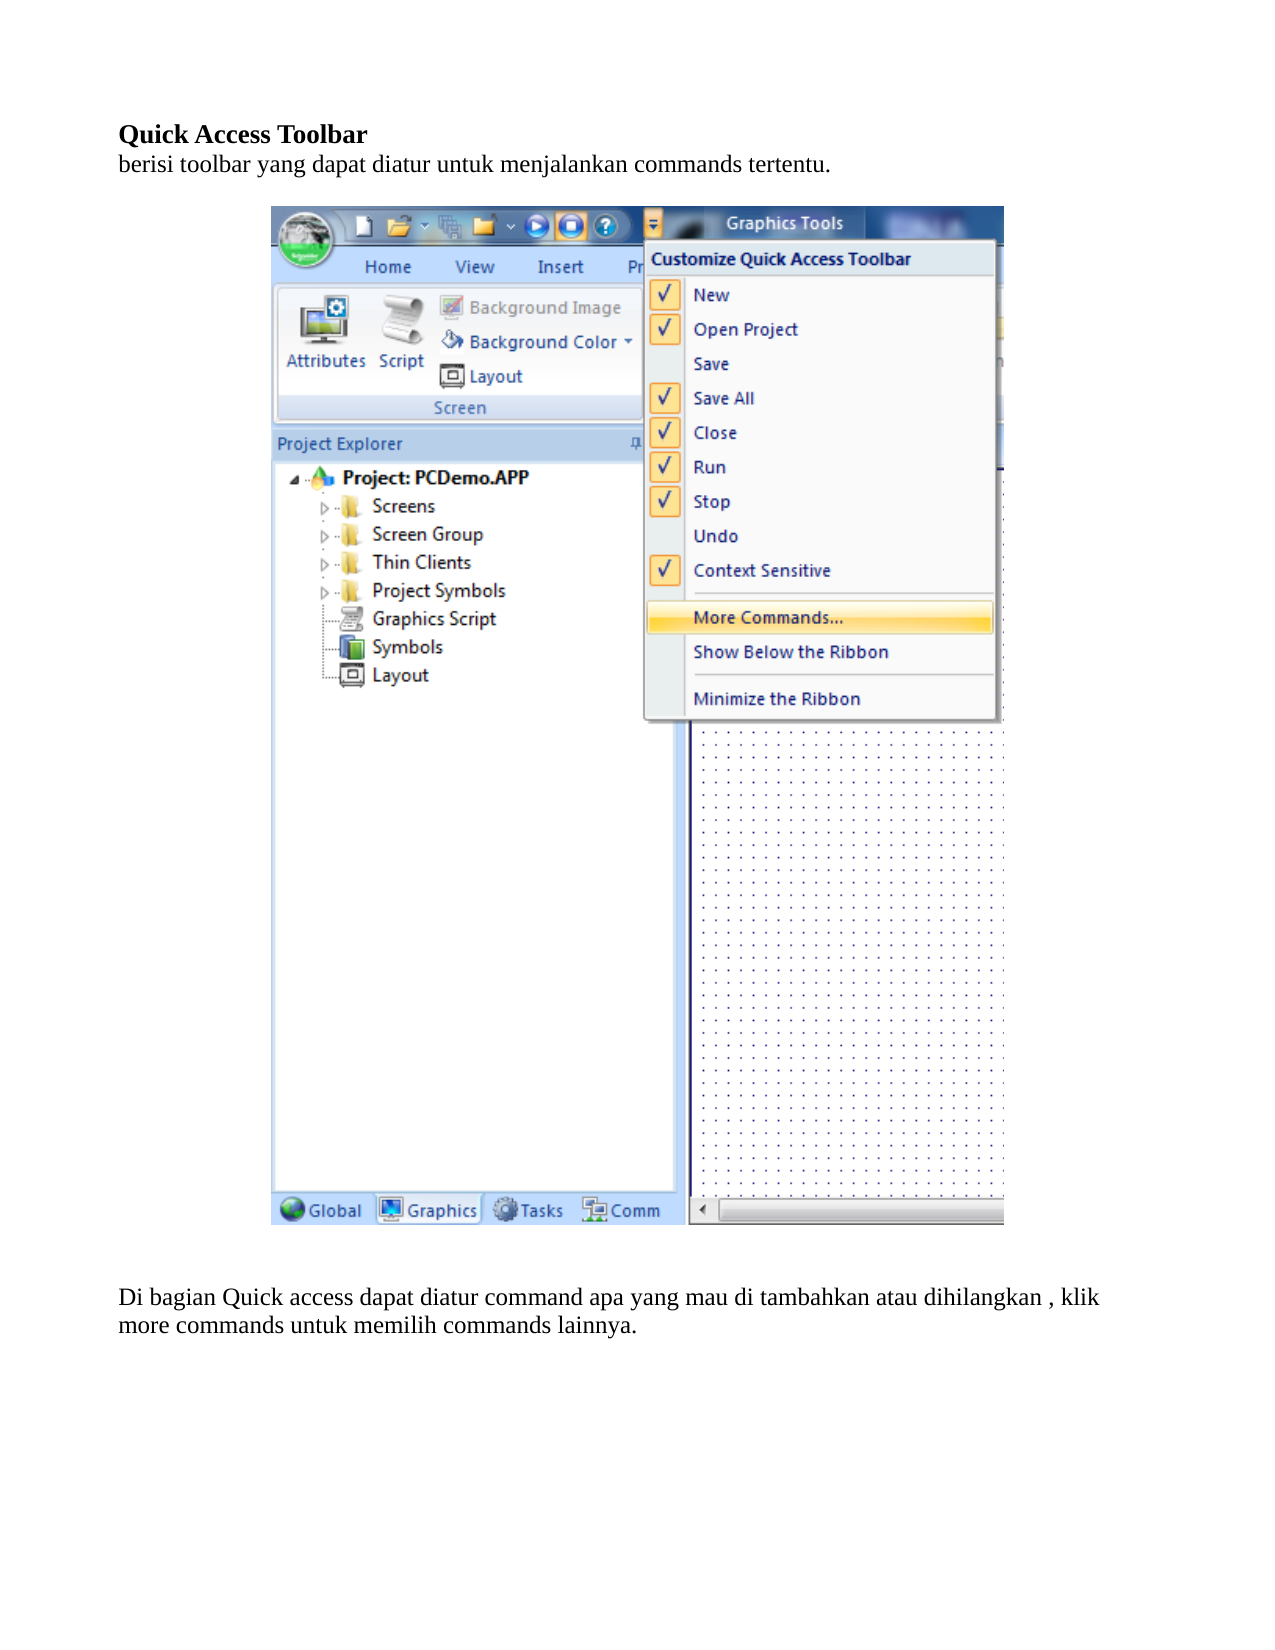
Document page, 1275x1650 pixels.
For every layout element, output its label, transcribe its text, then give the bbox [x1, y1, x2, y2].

text Di bagian Quick access dapat diatur command apa yang mau di tambahkan atau dihilangkan , klik more commands untuk memilih commands lainnya. [118, 1282, 1157, 1339]
picture [271, 206, 1004, 1225]
text berisi toolbar yang dapat diatur untuk menjalankan commands tertentu. [118, 149, 1157, 178]
text Quick Access Toolbar [118, 118, 1157, 149]
